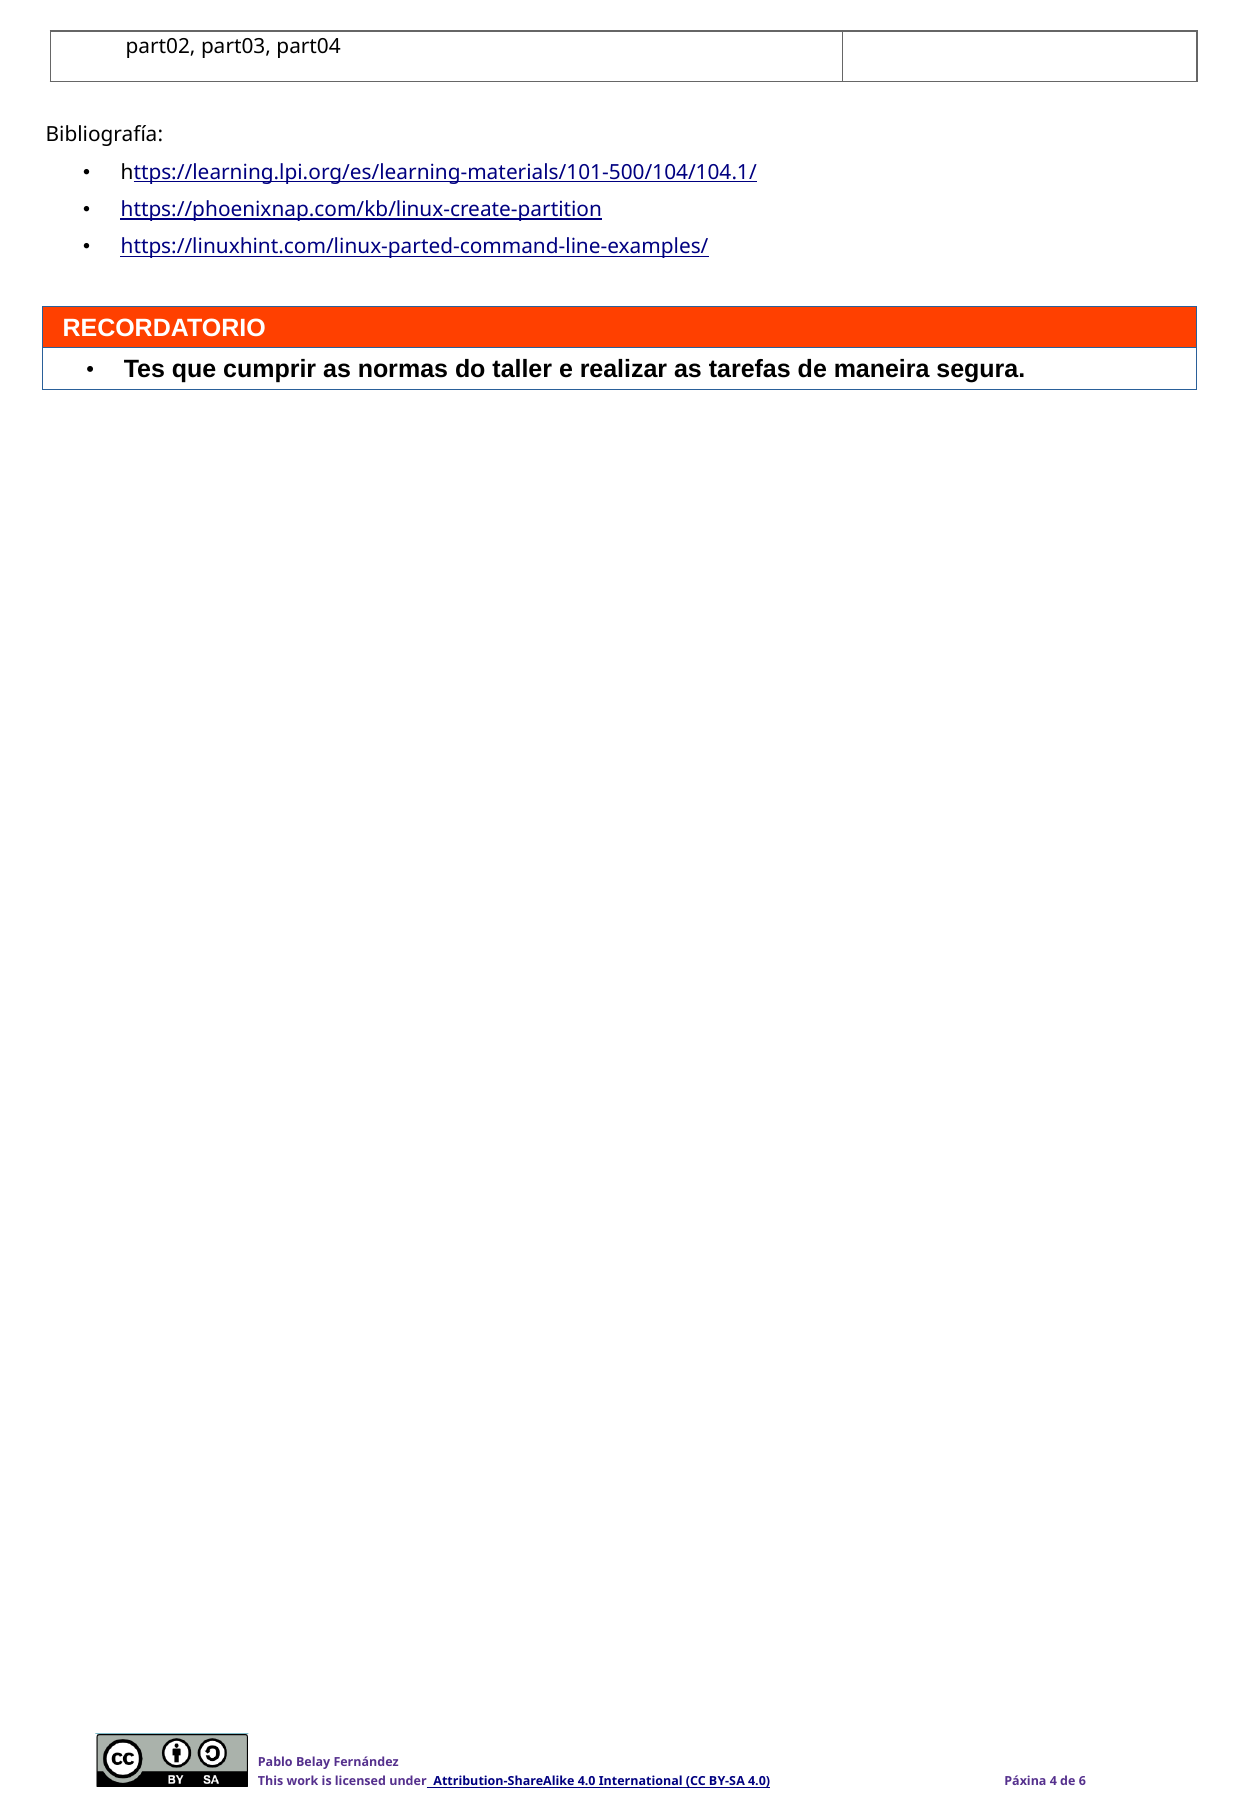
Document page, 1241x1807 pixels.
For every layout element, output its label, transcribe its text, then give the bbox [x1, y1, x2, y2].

picture [95, 1732, 249, 1789]
list https://learning.lpi.org/es/learning-materials/101-500/104/104.1/ [83, 157, 1197, 185]
table_cell part02, part03, part04 [51, 32, 842, 81]
table_header RECORDATORIO [43, 307, 1196, 347]
table_cell Tes que cumprir as normas do taller e realizar as tarefas de maneira segura. [43, 348, 1196, 388]
table_cell [843, 32, 1196, 81]
list https://phoenixnap.com/kb/linux-create-partition [83, 194, 1197, 223]
text Bibliografía: [45, 119, 1197, 148]
list https://linuxhint.com/linux-parted-command-line-examples/ [83, 231, 1197, 260]
